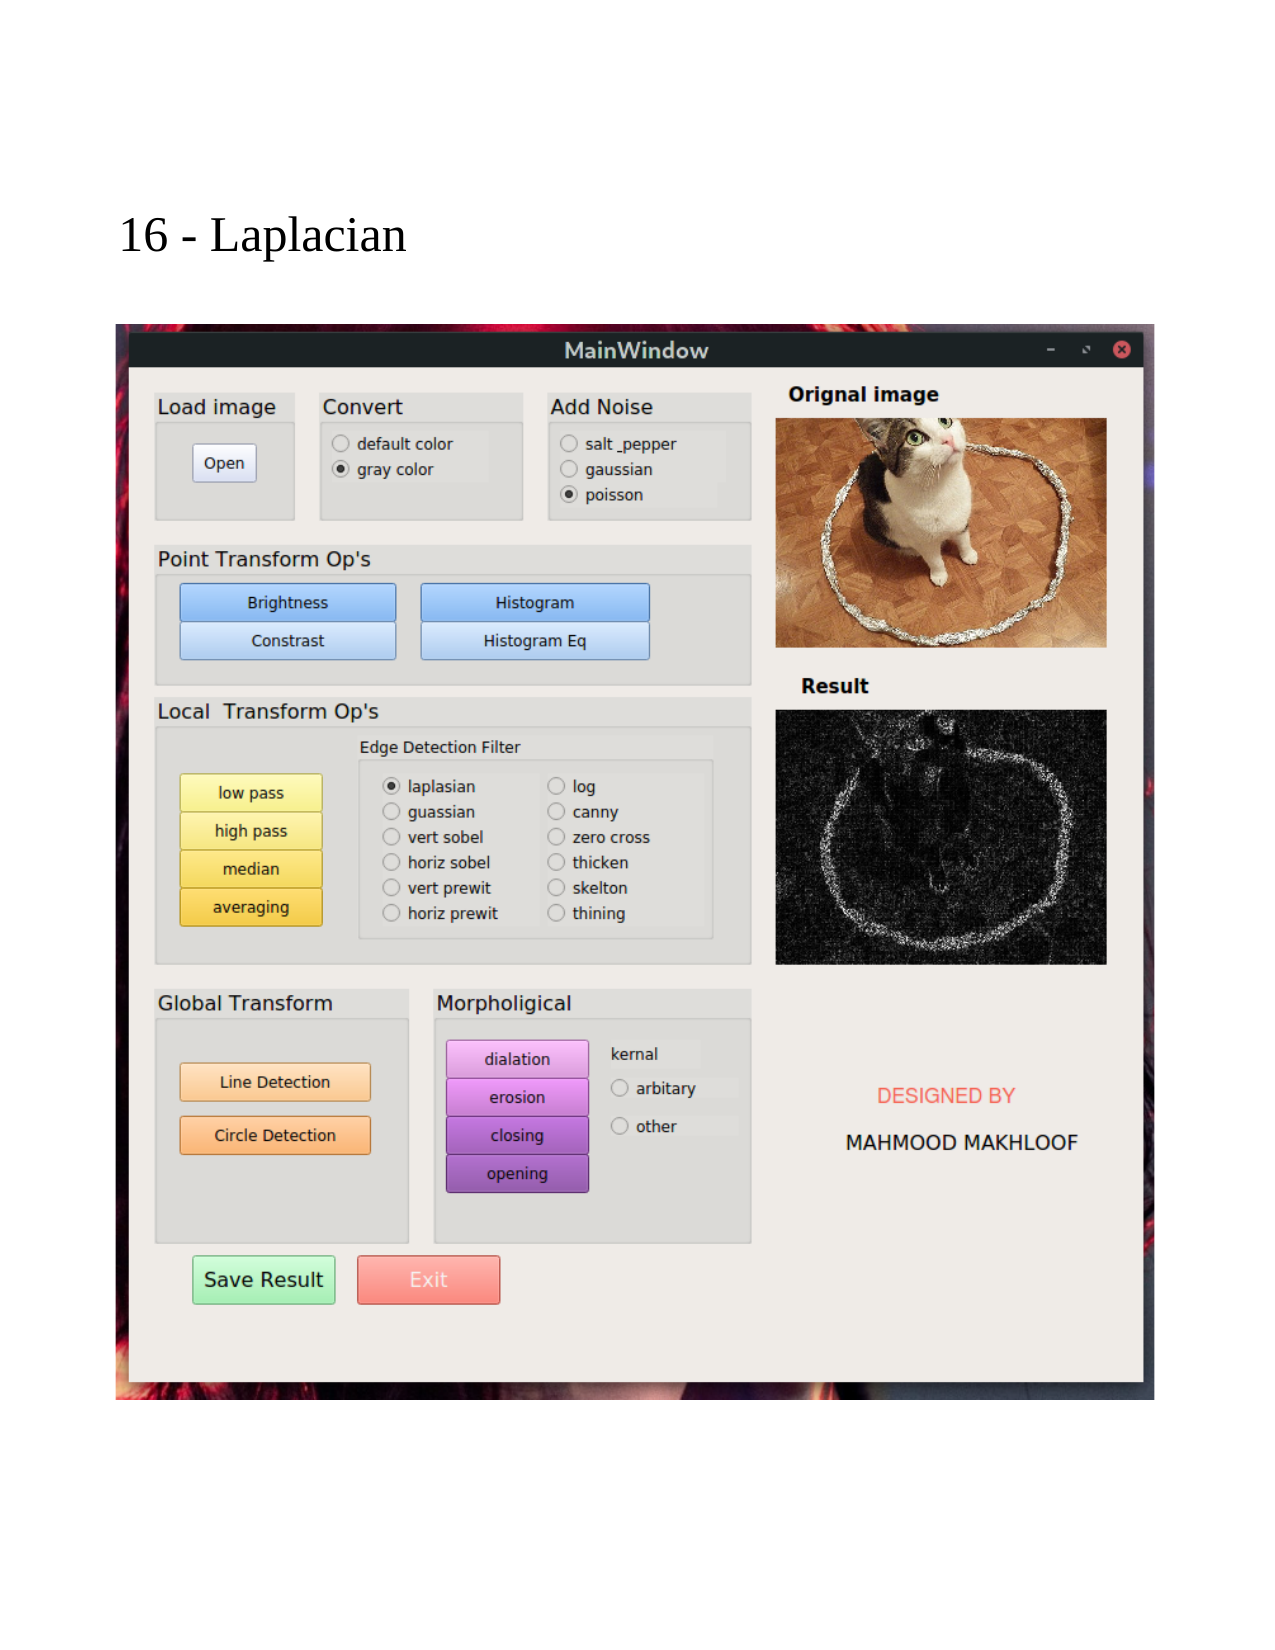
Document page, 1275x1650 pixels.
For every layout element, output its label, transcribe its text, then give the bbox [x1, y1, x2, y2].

text 16 - Laplacian [118, 204, 1157, 262]
picture [115, 324, 1155, 1400]
